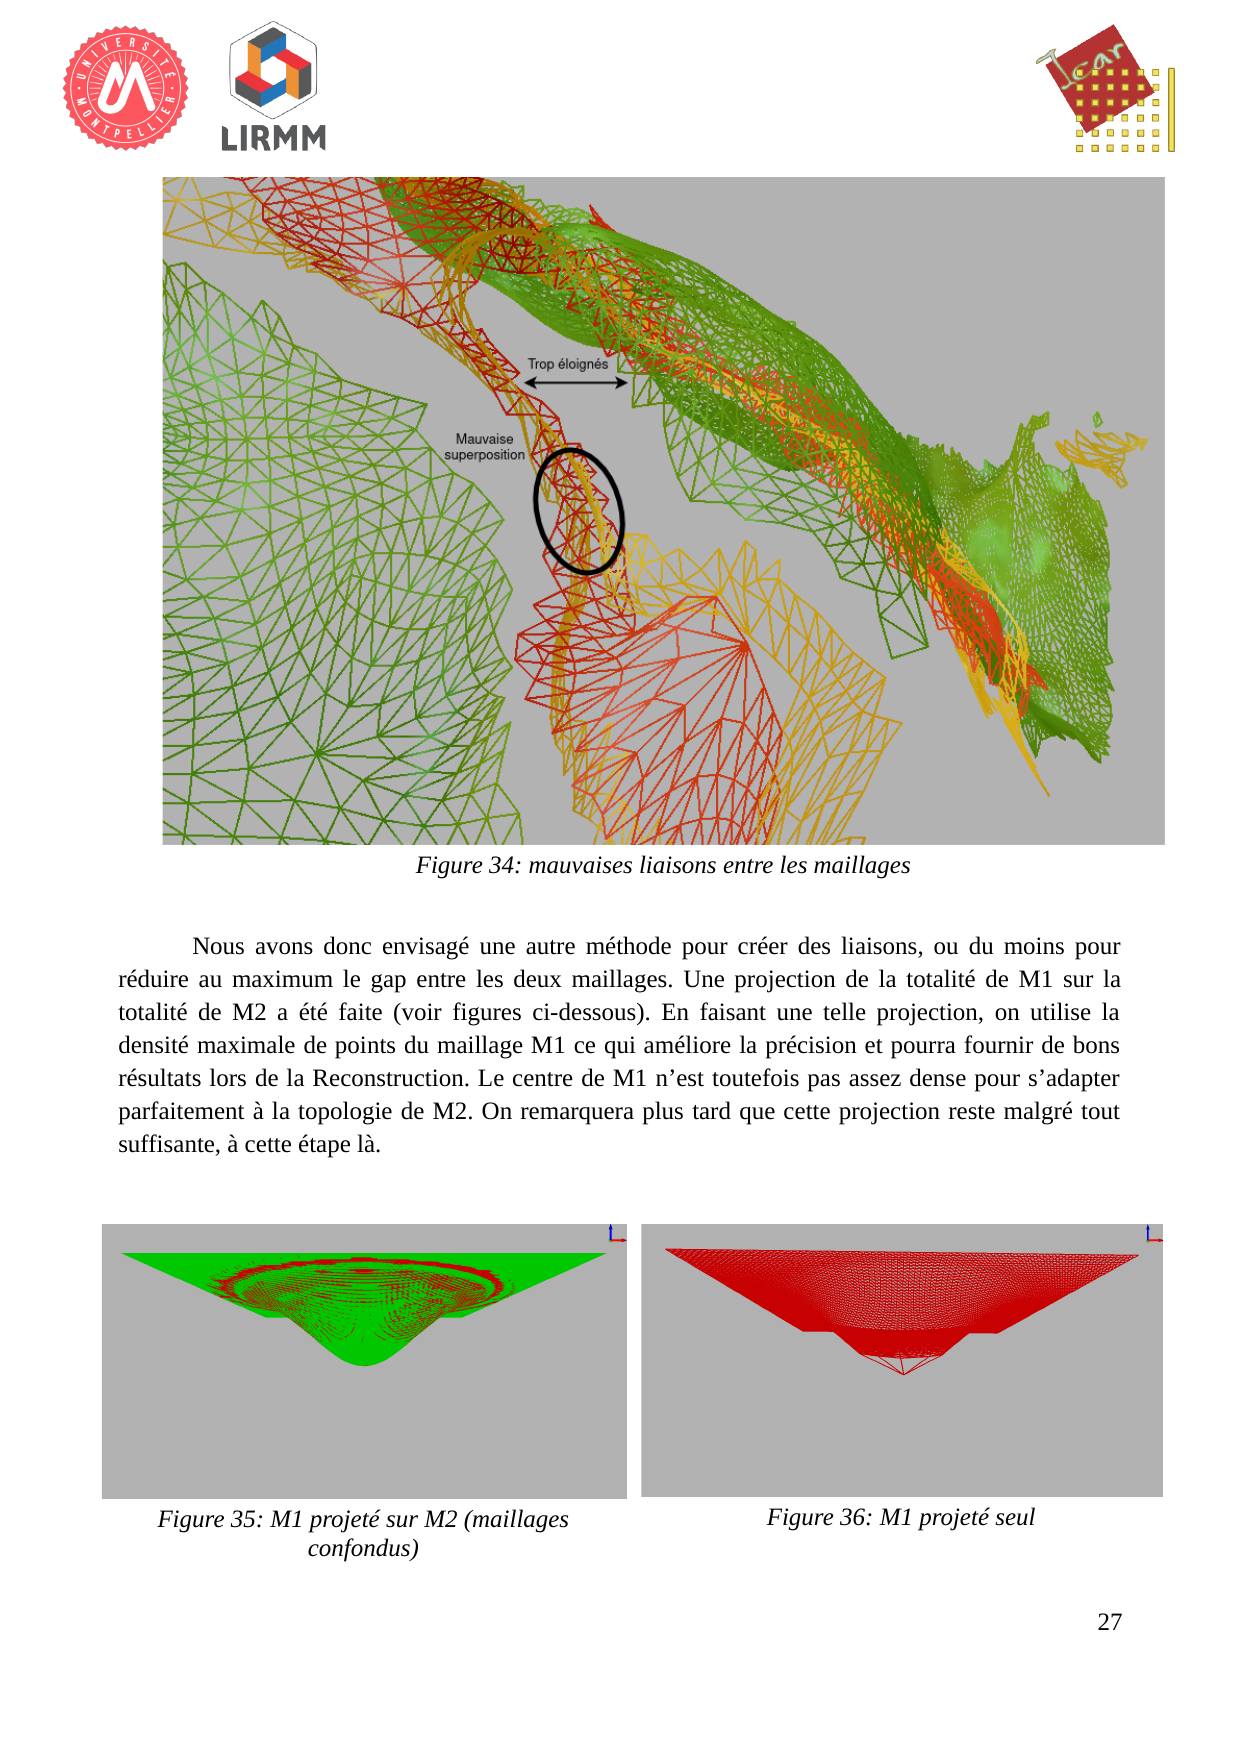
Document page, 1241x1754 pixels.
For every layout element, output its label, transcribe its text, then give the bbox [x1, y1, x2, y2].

picture [641, 1224, 1163, 1497]
text Figure 36: M1 projeté seul [641, 1497, 1163, 1531]
picture [162, 177, 1167, 846]
text Figure 35: M1 projeté sur M2 (maillages confondus) [102, 1499, 627, 1561]
text Figure 34: mauvaises liaisons entre les maillages [162, 846, 1166, 879]
text Nous avons donc envisagé une autre méthode pour créer des liaisons, ou du moins pour réduire au maximum le gap entre les deux maillages. Une projection de la totalité de M1 sur la totalité de M2 a été faite (voir figures ci-dessous). En faisant une telle projection, on utilise la densité maximale de points du maillage M1 ce qui améliore la précision et pourra fournir de bons résultats lors de la Reconstruction. Le centre de M1 n’est toutefois pas assez dense pour s’adapter parfaitement à la topologie de M2. On remarquera plus tard que cette projection reste malgré tout suffisante, à cette étape là. [118, 931, 1122, 1158]
picture [1025, 6, 1177, 154]
picture [101, 1224, 627, 1499]
picture [57, 13, 201, 156]
picture [203, 16, 343, 155]
